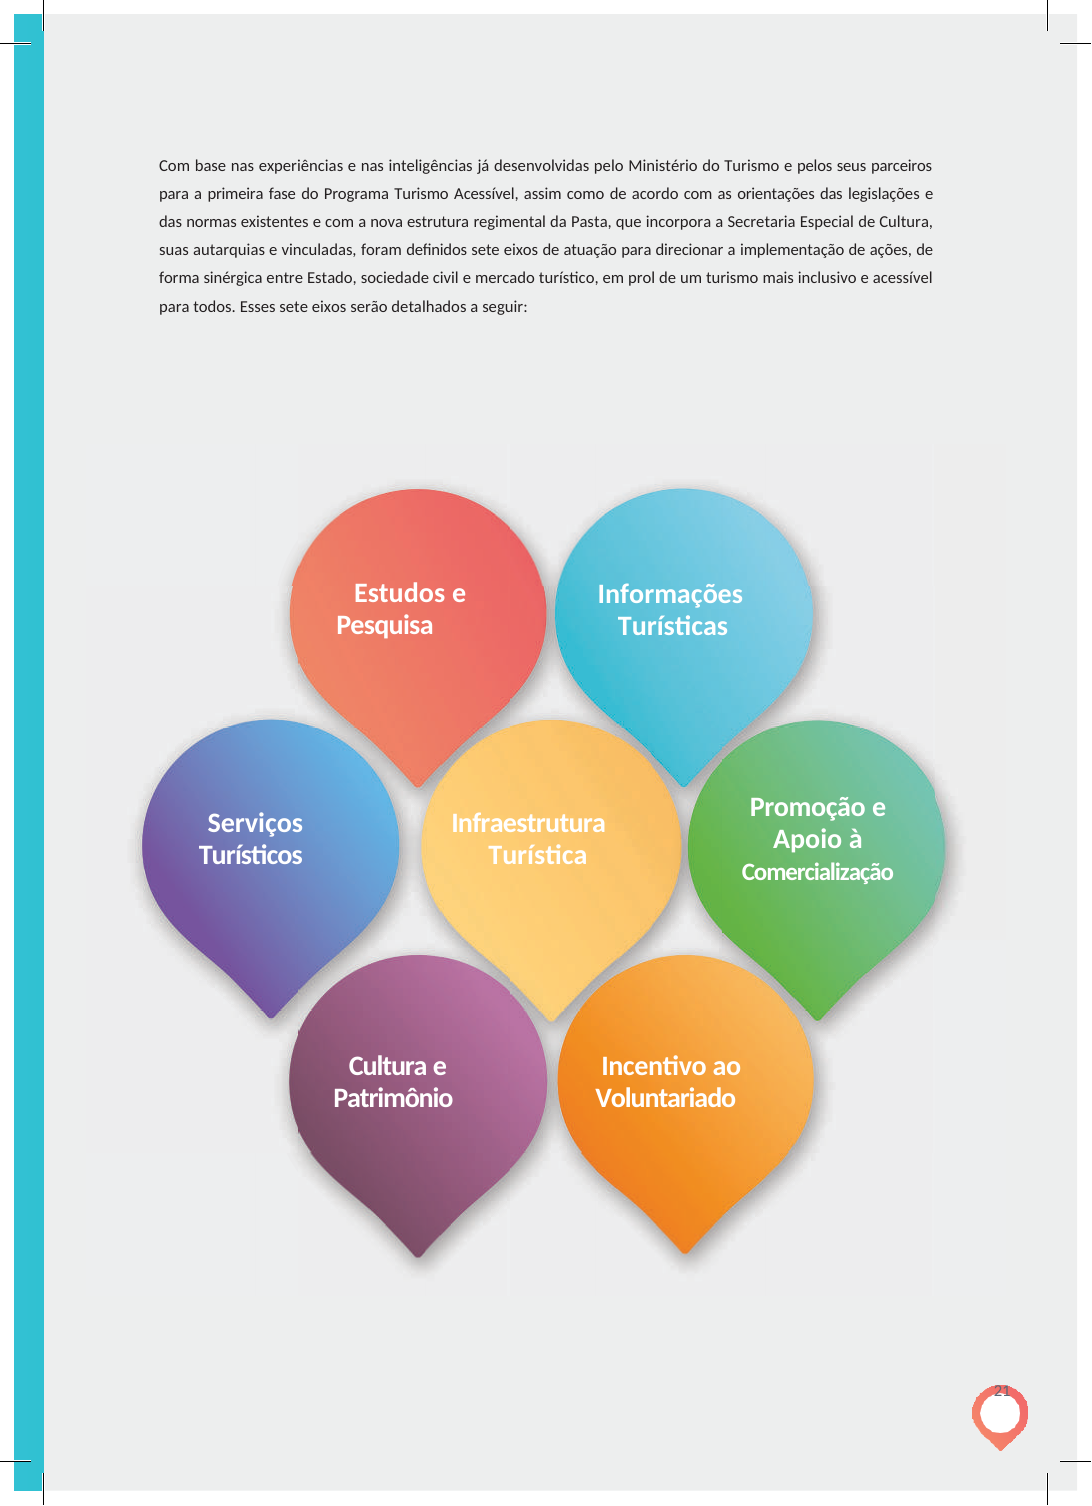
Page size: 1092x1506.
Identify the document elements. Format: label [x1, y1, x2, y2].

picture [86, 444, 1006, 1296]
picture [14, 14, 44, 1491]
picture [972, 1385, 1028, 1451]
